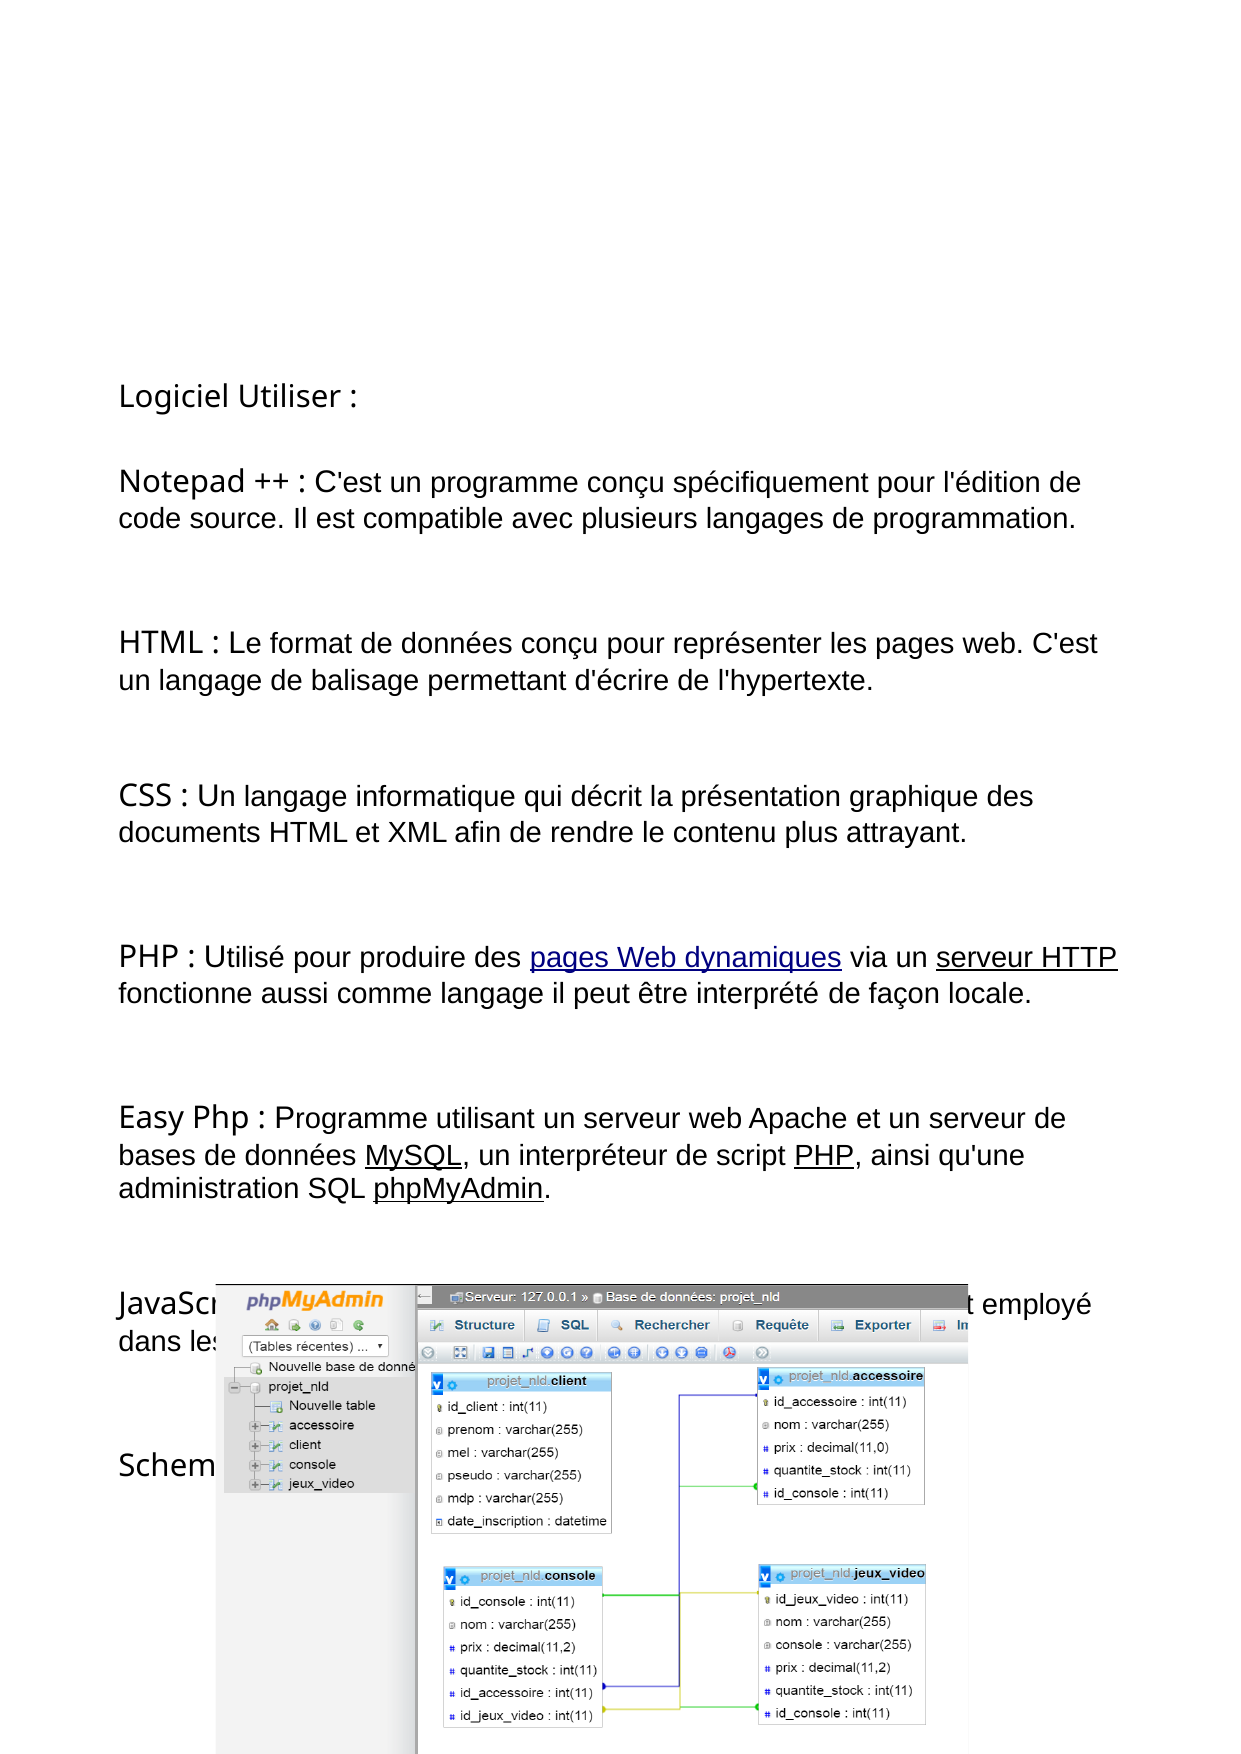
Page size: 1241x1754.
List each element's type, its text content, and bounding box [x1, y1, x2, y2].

text Easy Php : Programme utilisant un serveur web Apache et un serveur de bases de données MySQL, un interpréteur de script PHP, ainsi qu'une administration SQL phpMyAdmin. [118, 1095, 1122, 1205]
text HTML : Le format de données conçu pour représenter les pages web. C'est un langage de balisage permettant d'écrire de l'hypertexte. [118, 620, 1122, 696]
text JavaScript : Langage de programmation de scripts principalement employé dans les pages web interactives mais aussi pour les serveurs [118, 1281, 1122, 1357]
text PHP : Utilisé pour produire des pages Web dynamiques via un serveur HTTP fonctionne aussi comme langage il peut être interprété de façon locale. [118, 934, 1122, 1010]
text CSS : Un langage informatique qui décrit la présentation graphique des documents HTML et XML afin de rendre le contenu plus attrayant. [118, 773, 1122, 849]
text Schema de la Base de Donnees : [969, 1442, 1122, 1485]
text Notepad ++ : C'est un programme conçu spécifiquement pour l'édition de code source. Il est compatible avec plusieurs langages de programmation. [118, 459, 1122, 535]
text Logiciel Utiliser : [118, 374, 1122, 416]
text Schema de la Base de Donnees : [118, 1442, 215, 1485]
